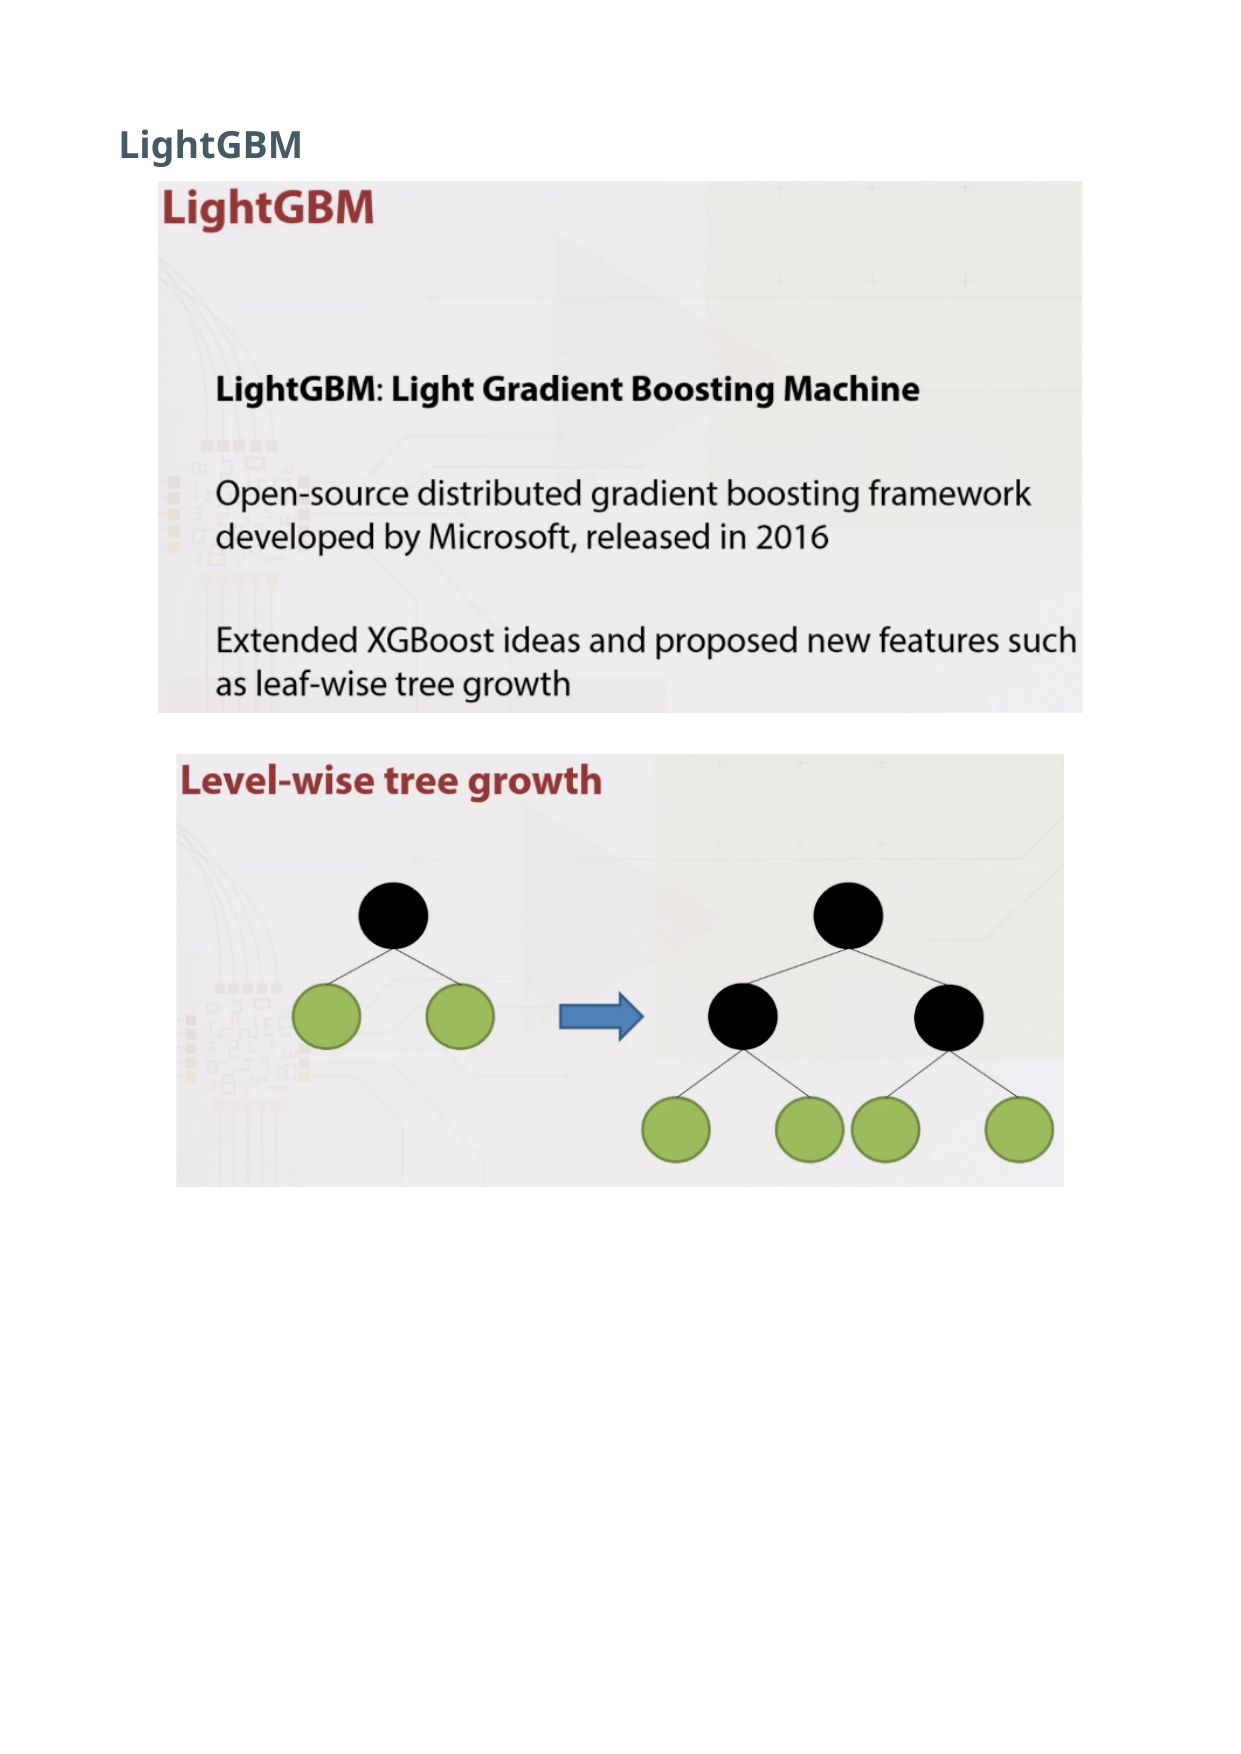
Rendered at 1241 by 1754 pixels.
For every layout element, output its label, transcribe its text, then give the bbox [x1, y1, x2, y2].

picture [176, 754, 1064, 1187]
subtitle LightGBM [118, 118, 1122, 169]
picture [157, 181, 1083, 713]
